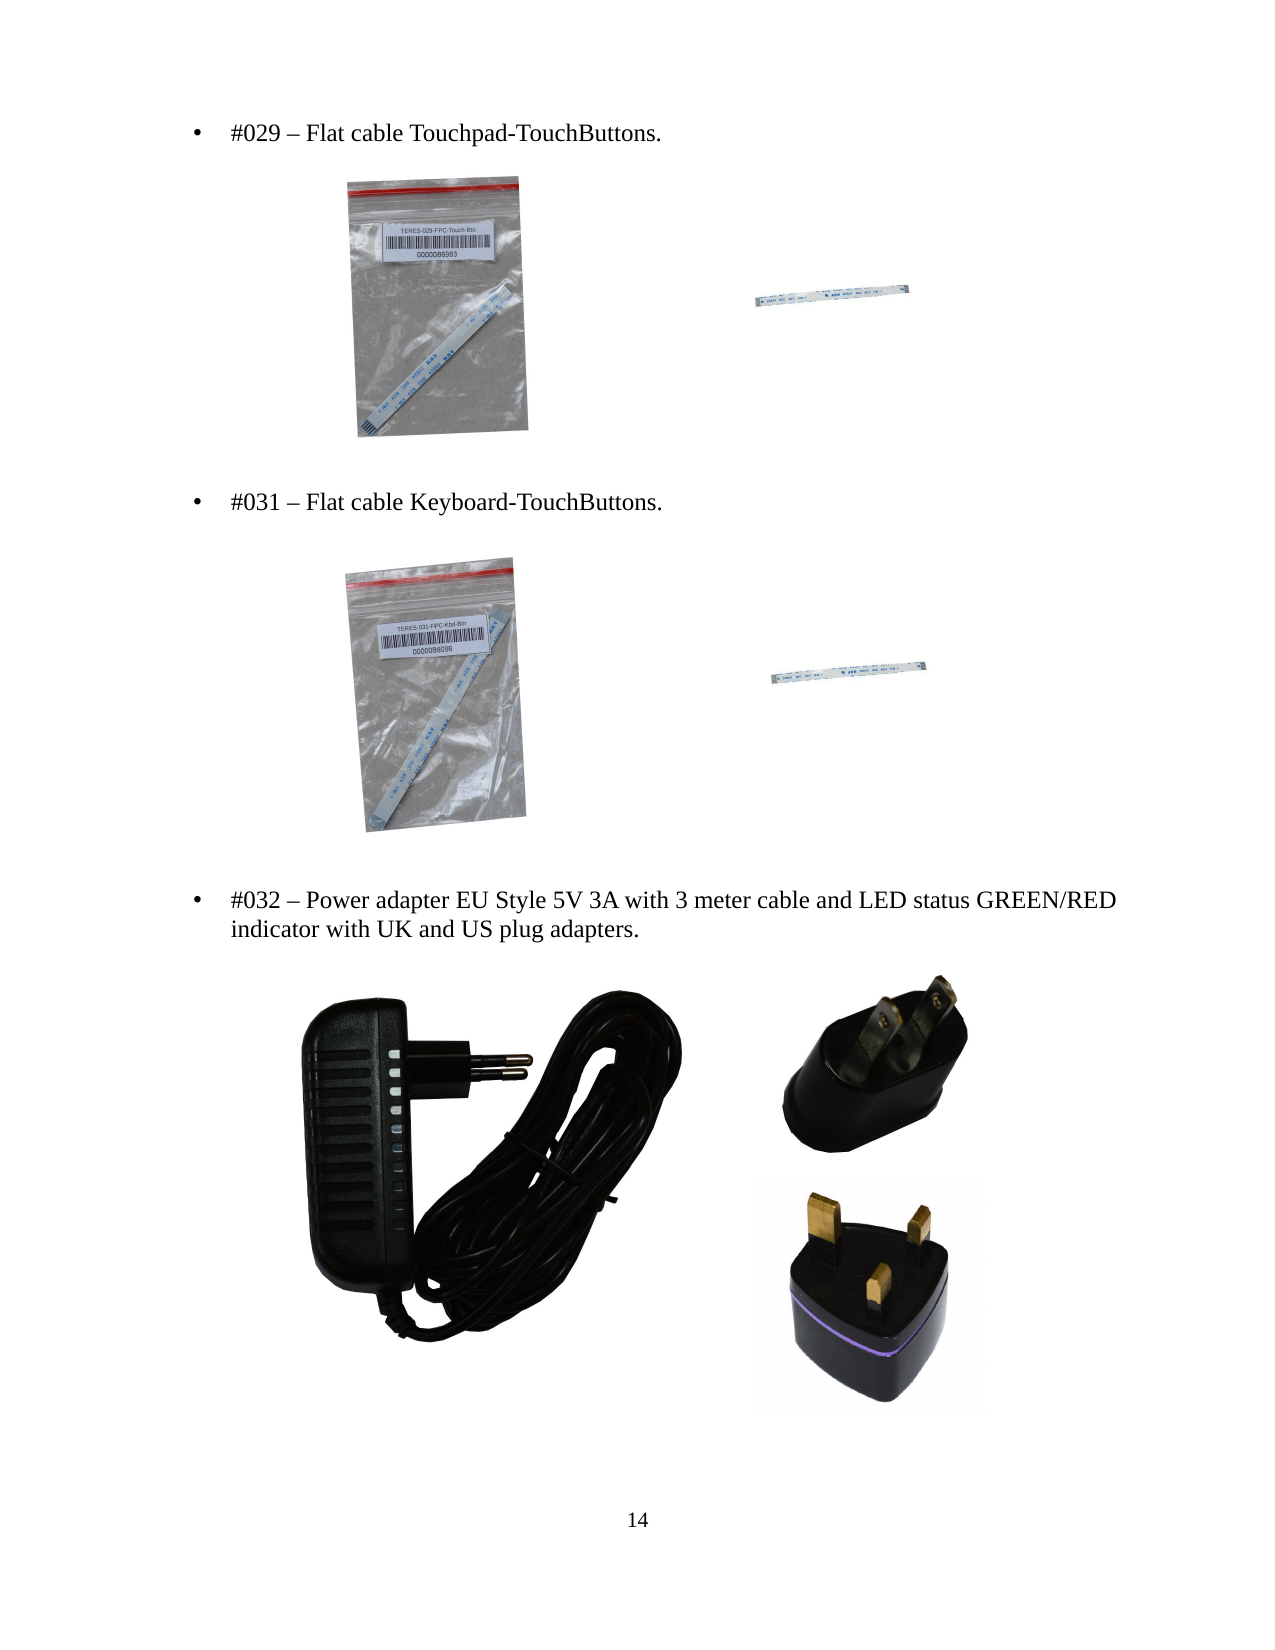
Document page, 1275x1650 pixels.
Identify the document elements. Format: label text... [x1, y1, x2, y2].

picture [291, 990, 692, 1343]
picture [335, 544, 536, 845]
picture [707, 602, 989, 743]
list #031 – Flat cable Keyboard-TouchButtons. [193, 487, 1157, 516]
picture [691, 225, 973, 366]
list #032 – Power adapter EU Style 5V 3A with 3 meter cable and LED status GREEN/RED indicator with UK and US plug adapters. [193, 885, 1157, 943]
picture [337, 166, 538, 447]
picture [750, 1178, 988, 1416]
picture [774, 963, 975, 1164]
list #029 – Flat cable Touchpad-TouchButtons. [193, 118, 1157, 147]
